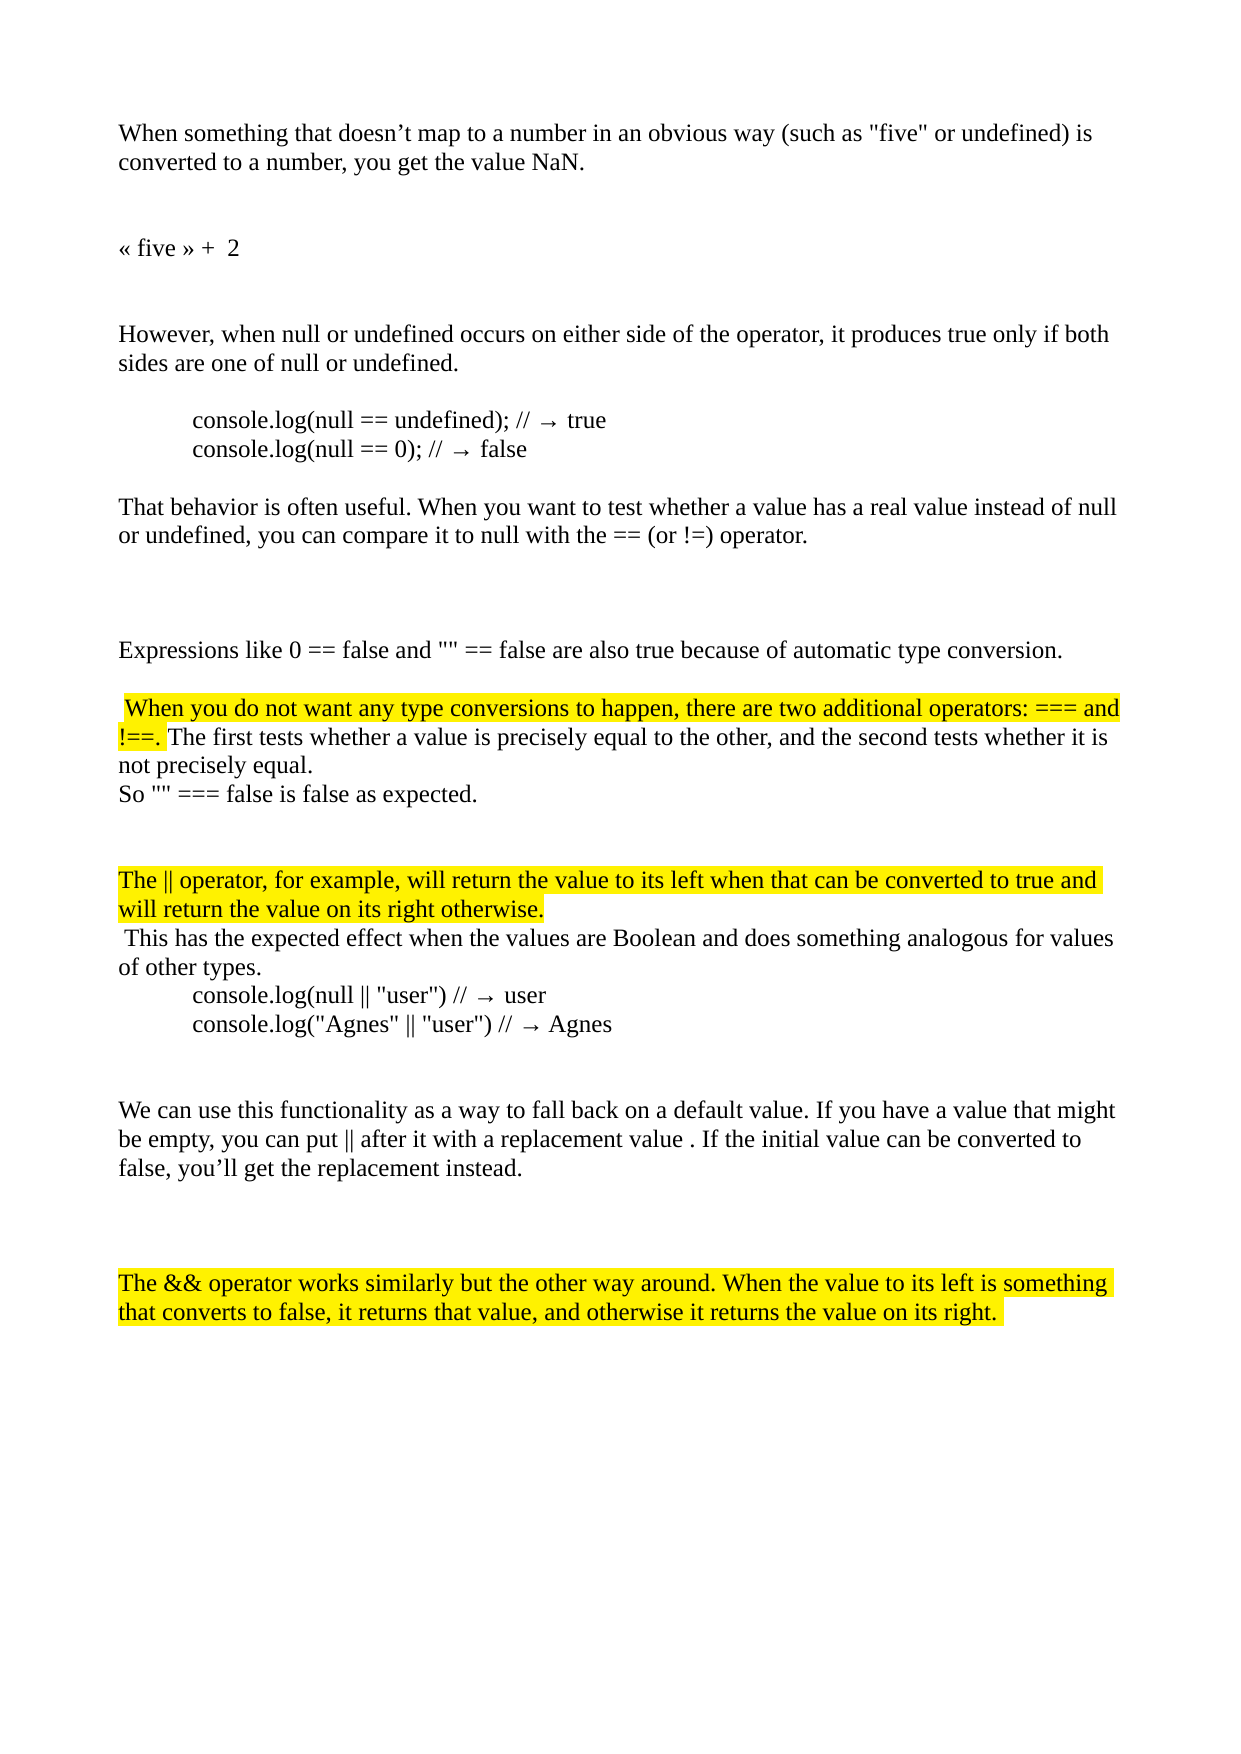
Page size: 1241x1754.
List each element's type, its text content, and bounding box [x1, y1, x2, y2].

text This has the expected effect when the values are Boolean and does something analogous for values of other types. [118, 923, 1122, 981]
text So "" === false is false as expected. [118, 779, 1122, 808]
text « five » + 2 [118, 233, 1122, 262]
text We can use this functionality as a way to fall back on a default value. If you have a value that might be empty, you can put || after it with a replacement value . If the initial value can be converted to false, you’ll get the replacement instead. [118, 1096, 1122, 1182]
text console.log(null == undefined); // → true [118, 406, 1122, 434]
text When you do not want any type conversions to happen, there are two additional operators: === and !==. The first tests whether a value is precisely equal to the other, and the second tests whether it is not precisely equal. [118, 693, 1122, 779]
text However, when null or undefined occurs on either side of the operator, it produces true only if both sides are one of null or undefined. [118, 319, 1122, 377]
text console.log(null == 0); // → false [118, 434, 1122, 463]
text Expressions like 0 == false and "" == false are also true because of automatic type conversion. [118, 636, 1122, 664]
text console.log(null || "user") // → user [118, 981, 1122, 1009]
text That behavior is often useful. When you want to test whether a value has a real value instead of null or undefined, you can compare it to null with the == (or !=) operator. [118, 492, 1122, 549]
text The || operator, for example, will return the value to its left when that can be converted to true and will return the value on its right otherwise. [118, 866, 1122, 923]
text The && operator works similarly but the other way around. When the value to its left is something that converts to false, it returns that value, and otherwise it returns the value on its right. [118, 1268, 1122, 1326]
text console.log("Agnes" || "user") // → Agnes [118, 1009, 1122, 1038]
text When something that doesn’t map to a number in an obvious way (such as "five" or undefined) is converted to a number, you get the value NaN. [118, 118, 1122, 176]
